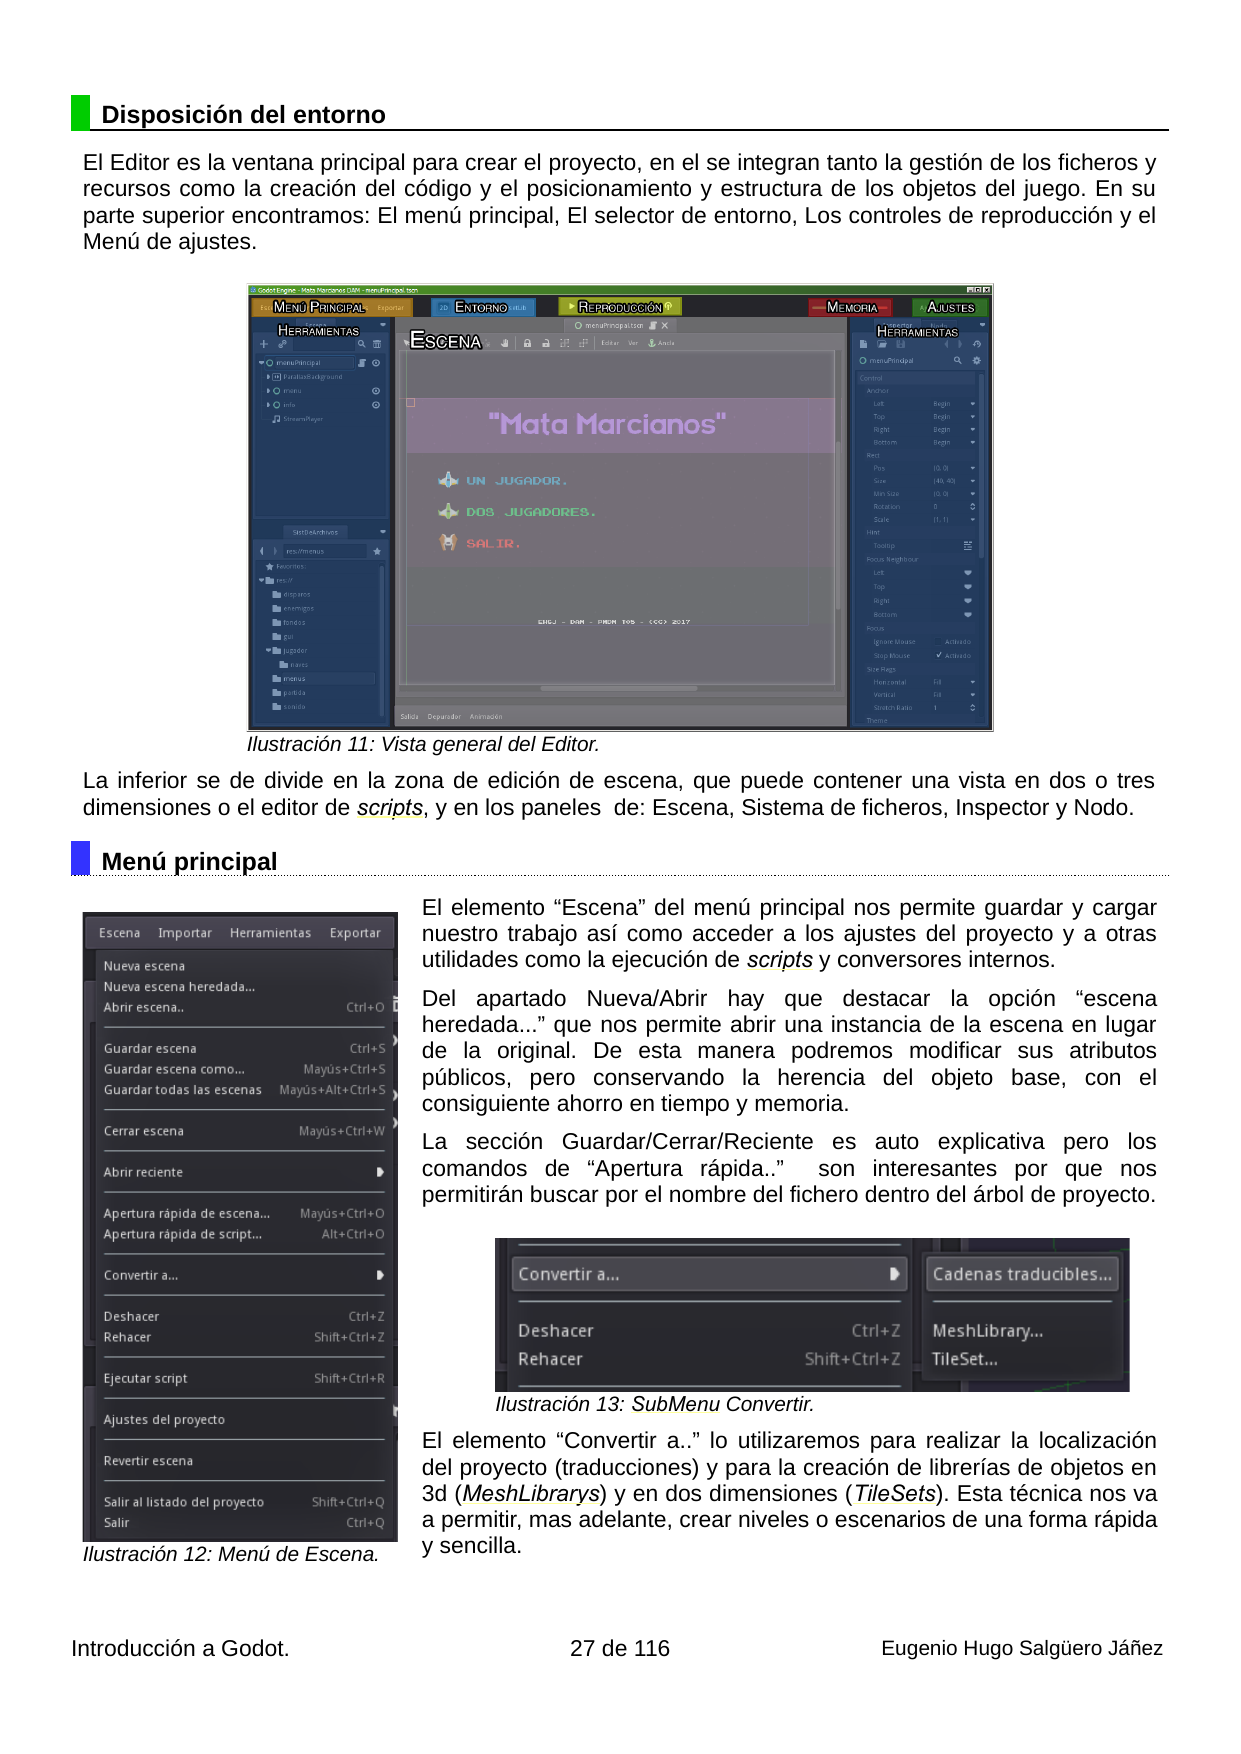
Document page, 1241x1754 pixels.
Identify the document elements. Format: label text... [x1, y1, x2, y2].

picture [246, 283, 994, 732]
text El elemento “Escena” del menú principal nos permite guardar y cargar nuestro trabajo así como acceder a los ajustes del proyecto y a otras utilidades como la ejecución de scripts y conversores internos. [83, 894, 1158, 973]
text La sección Guardar/Cerrar/Reciente es auto explicativa pero los comandos de “Apertura rápida..” son interesantes por que nos permitirán buscar por el nombre del fichero dentro del árbol de proyecto. [398, 1128, 1158, 1207]
picture [82, 912, 398, 1542]
text Ilustración 11: Vista general del Editor. [247, 732, 994, 756]
text El Editor es la ventana principal para crear el proyecto, en el se integran tanto la gestión de los ficheros y recursos como la creación del código y el posicionamiento y estructura de los objetos del juego. En su parte superior encontramos: El menú principal, El selector de entorno, Los controles de reproducción y el Menú de ajustes. [83, 149, 1158, 254]
subtitle Menú principal [90, 841, 1169, 875]
subtitle Disposición del entorno [71, 94, 1169, 129]
text La inferior se de divide en la zona de edición de escena, que puede contener una vista en dos o tres dimensiones o el editor de scripts, y en los paneles de: Escena, Sistema de ficheros, Inspector y Nodo. [83, 266, 1158, 820]
text Ilustración 13: SubMenu Convertir. [495, 1392, 1129, 1415]
text El elemento “Convertir a..” lo utilizaremos para realizar la localización del proyecto (traducciones) y para la creación de librerías de objetos en 3d (MeshLibrarys) y en dos dimensiones (TileSets). Esta técnica nos va a permitir, mas adelante, crear niveles o escenarios de una forma rápida y sencilla. [398, 1219, 1158, 1559]
text Del apartado Nueva/Abrir hay que destacar la opción “escena heredada...” que nos permite abrir una instancia de la escena en lugar de la original. De esta manera podremos modificar sus atributos públicos, pero conservando la herencia del objeto base, con el consiguiente ahorro en tiempo y memoria. [398, 985, 1158, 1116]
picture [495, 1238, 1130, 1392]
text Ilustración 12: Menú de Escena. [83, 1542, 398, 1566]
